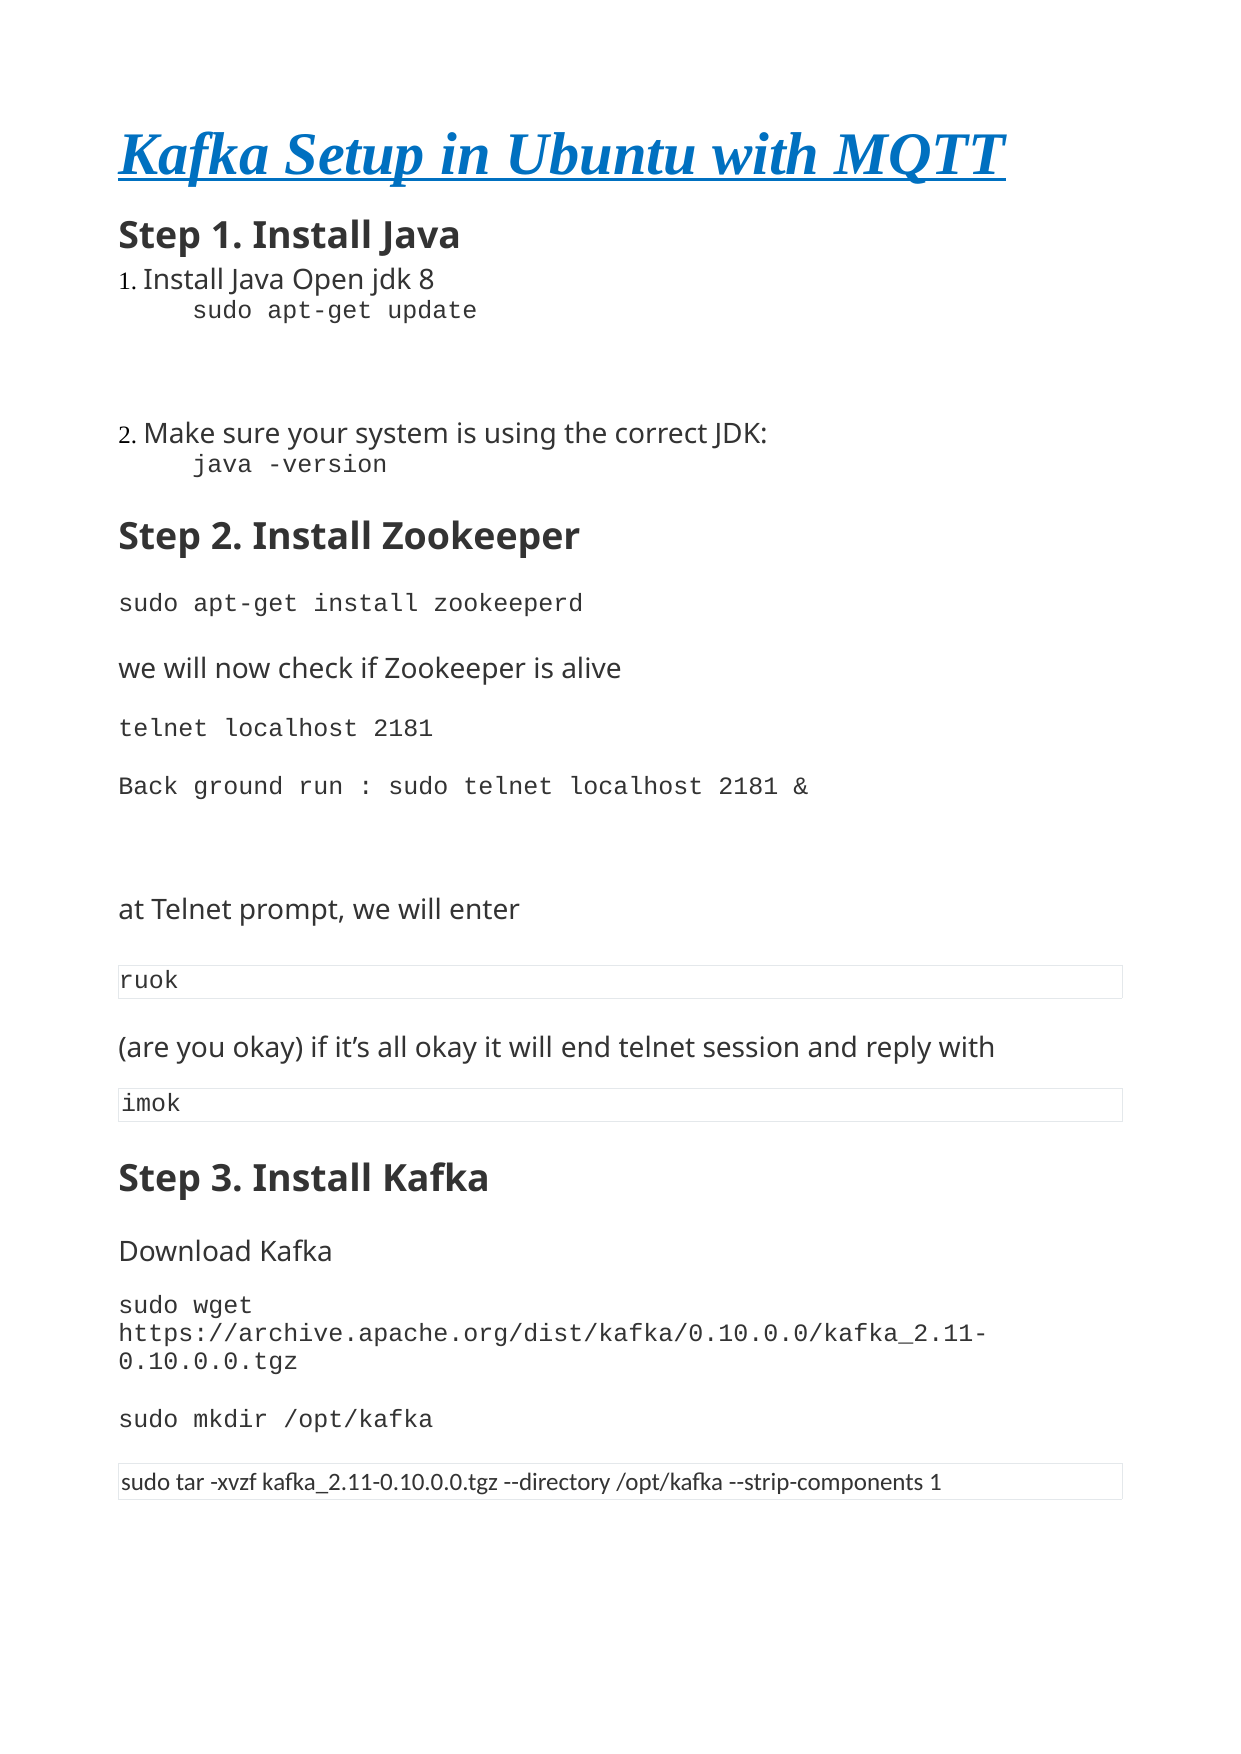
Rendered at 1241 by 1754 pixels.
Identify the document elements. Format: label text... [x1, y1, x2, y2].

text Download Kafka [118, 1232, 1122, 1270]
text imok [119, 1089, 1122, 1121]
text java -version [118, 452, 1122, 480]
text sudo apt-get update [118, 298, 1122, 326]
text Back ground run : sudo telnet localhost 2181 & [118, 773, 1122, 802]
text ruok [119, 966, 1122, 998]
text Kafka Setup in Ubuntu with MQTT [118, 118, 1122, 188]
text sudo apt-get install zookeeperd [118, 590, 1122, 618]
subtitle Step 1. Install Java [118, 208, 1122, 259]
text at Telnet prompt, we will enter [118, 889, 1122, 927]
text (are you okay) if it’s all okay it will end telnet session and reply with [118, 1028, 1122, 1066]
text sudo wget https://archive.apache.org/dist/kafka/0.10.0.0/kafka_2.11-0.10.0.0.tgz [118, 1292, 1122, 1377]
subtitle Step 2. Install Zookeeper [118, 509, 1122, 561]
text we will now check if Zookeeper is alive [118, 648, 1122, 686]
text 1. Install Java Open jdk 8 [118, 259, 1122, 298]
subtitle Step 3. Install Kafka [118, 1151, 1122, 1202]
text sudo tar -xvzf kafka_2.11-0.10.0.0.tgz --directory /opt/kafka --strip-components 1 [119, 1464, 1122, 1499]
text telnet localhost 2181 [118, 716, 1122, 744]
text 2. Make sure your system is using the correct JDK: [118, 413, 1122, 452]
text sudo mkdir /opt/kafka [118, 1407, 1122, 1435]
